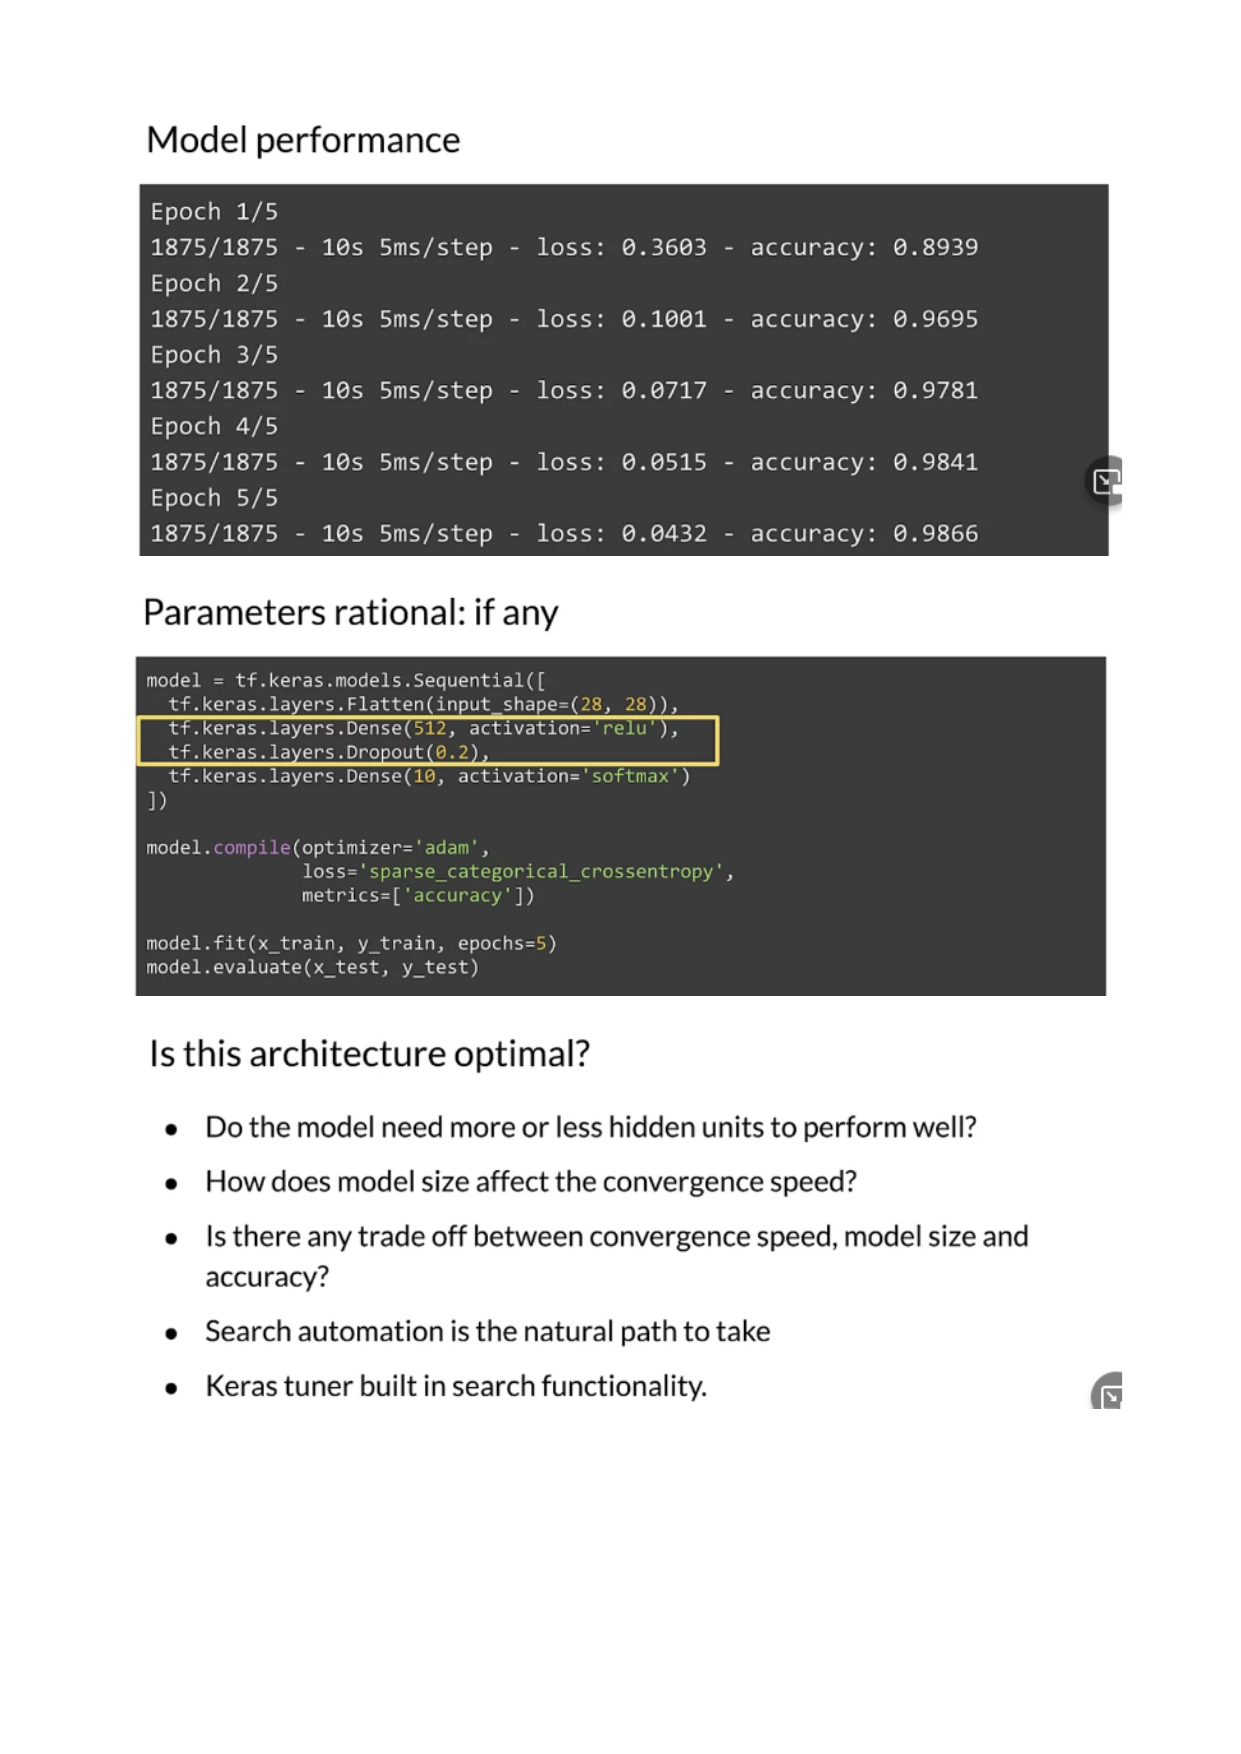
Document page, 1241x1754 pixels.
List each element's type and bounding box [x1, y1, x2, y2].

picture [118, 584, 1123, 996]
picture [118, 1024, 1123, 1409]
picture [118, 118, 1123, 556]
